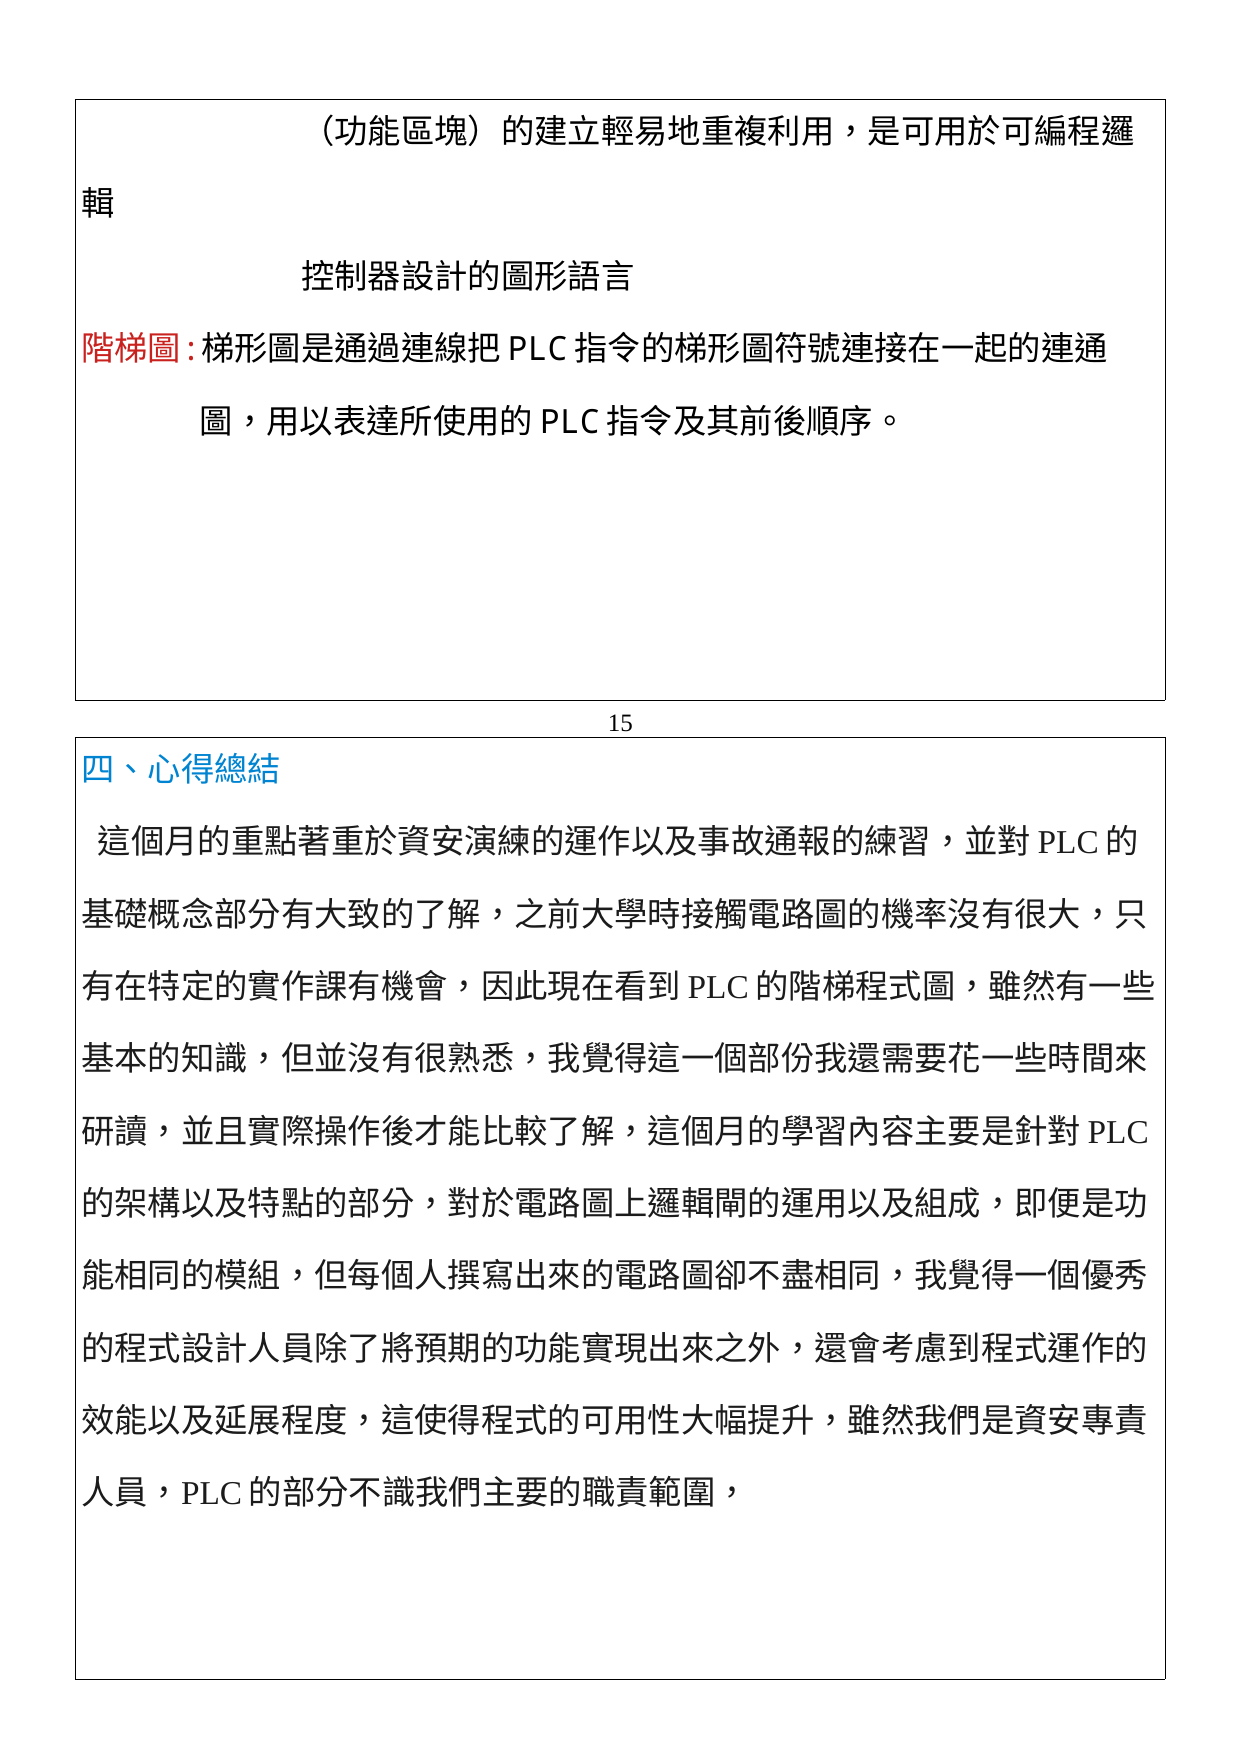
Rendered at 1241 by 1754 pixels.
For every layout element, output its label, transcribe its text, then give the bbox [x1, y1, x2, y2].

table_header 四、心得總結 這個月的重點著重於資安演練的運作以及事故通報的練習，並對PLC的基礎概念部分有大致的了解，之前大學時接觸電路圖的機率沒有很大，只有在特定的實作課有機會，因此現在看到PLC的階梯程式圖，雖然有一些基本的知識，但並沒有很熟悉，我覺得這一個部份我還需要花一些時間來研讀，並且實際操作後才能比較了解，這個月的學習內容主要是針對PLC的架構以及特點的部分，對於電路圖上邏輯閘的運用以及組成，即便是功能相同的模組，但每個人撰寫出來的電路圖卻不盡相同，我覺得一個優秀的程式設計人員除了將預期的功能實現出來之外，還會考慮到程式運作的效能以及延展程度，這使得程式的可用性大幅提升，雖然我們是資安專責人員，PLC的部分不識我們主要的職責範圍， [76, 738, 1165, 1679]
text 10 [75, 701, 1165, 737]
table_header （功能區塊）的建立輕易地重複利用，是可用於可編程邏輯 控制器設計的圖形語言 階梯圖:梯形圖是通過連線把PLC指令的梯形圖符號連接在一起的連通 圖，用以表達所使用的PLC指令及其前後順序。 [76, 100, 1165, 699]
